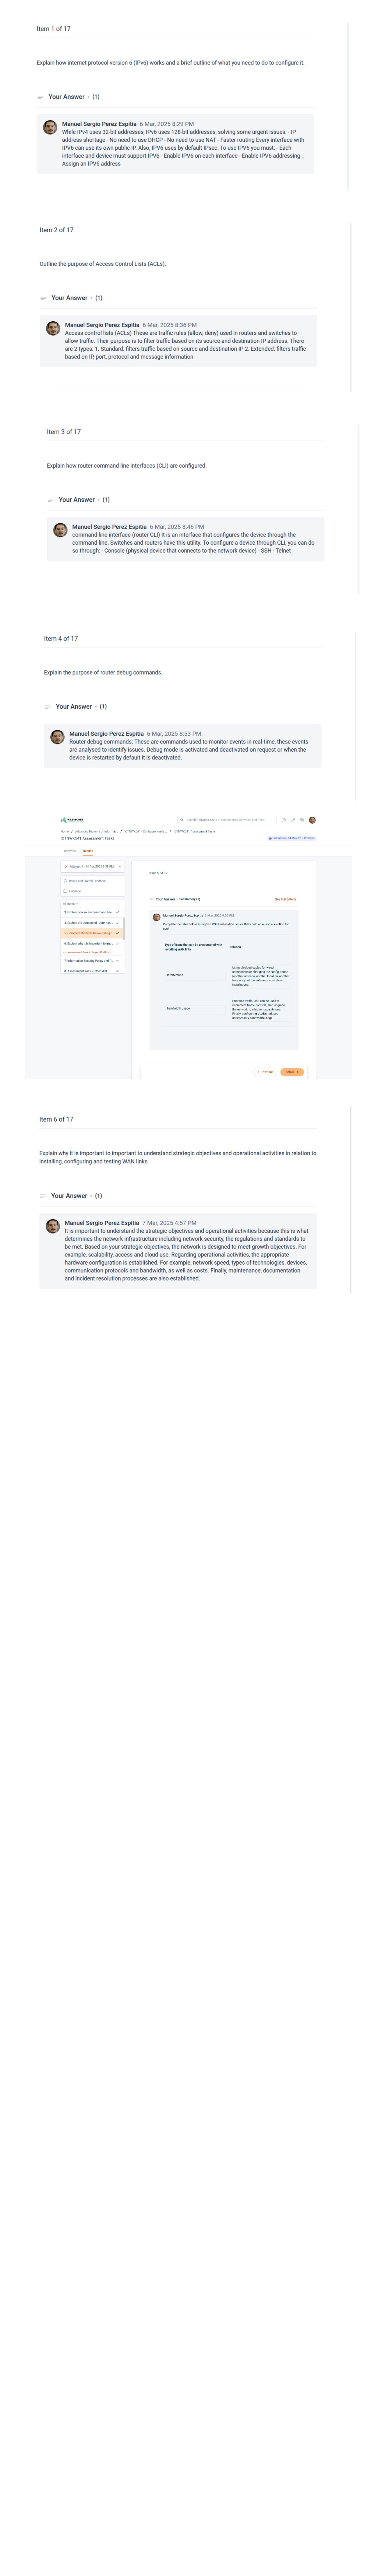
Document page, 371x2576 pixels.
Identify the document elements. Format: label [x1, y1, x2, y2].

picture [24, 1107, 352, 1293]
picture [25, 223, 352, 392]
picture [32, 425, 360, 593]
picture [25, 813, 352, 1079]
picture [29, 632, 356, 801]
picture [22, 22, 349, 191]
